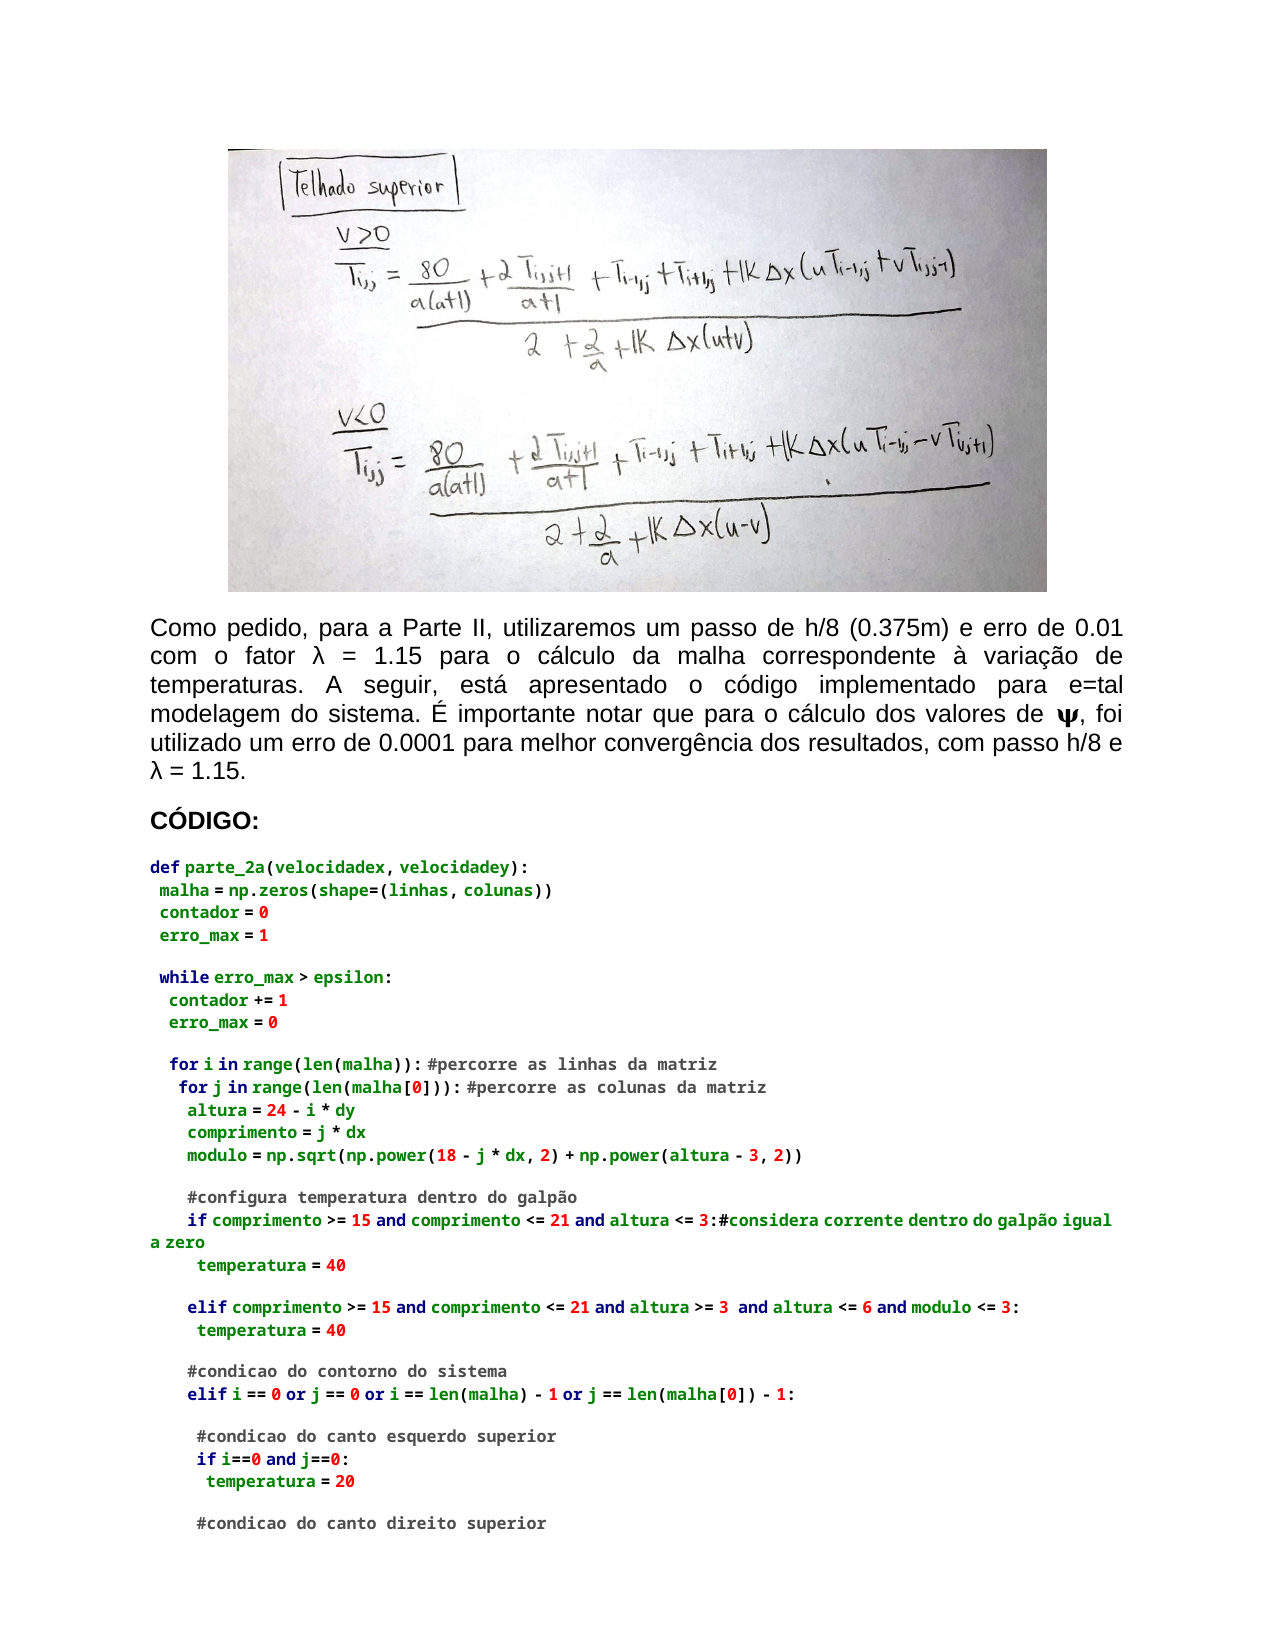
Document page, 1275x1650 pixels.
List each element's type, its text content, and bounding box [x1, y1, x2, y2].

text erro_max = 1 [150, 923, 1125, 946]
text def parte_2a(velocidadex, velocidadey): [150, 855, 1125, 878]
text for i in range(len(malha)): #percorre as linhas da matriz [150, 1053, 1125, 1075]
text contador += 1 [150, 988, 1125, 1011]
text contador = 0 [150, 901, 1125, 923]
text #configura temperatura dentro do galpão [150, 1185, 1125, 1208]
text erro_max = 0 [150, 1011, 1125, 1033]
text temperatura = 40 [150, 1253, 1125, 1276]
text while erro_max > epsilon: [150, 965, 1125, 988]
text altura = 24 - i * dy [150, 1098, 1125, 1121]
text #condicao do contorno do sistema [150, 1360, 1125, 1383]
picture [228, 149, 1047, 592]
text for j in range(len(malha[0])): #percorre as colunas da matriz [150, 1075, 1125, 1098]
text malha = np.zeros(shape=(linhas, colunas)) [150, 878, 1125, 901]
text if i==0 and j==0: [150, 1447, 1125, 1470]
text #condicao do canto direito superior [150, 1512, 1125, 1534]
text if comprimento >= 15 and comprimento <= 21 and altura <= 3:#considera corrente dentro do galpão igual a zero [150, 1208, 1125, 1253]
text CÓDIGO: [150, 806, 1125, 834]
text temperatura = 40 [150, 1318, 1125, 1341]
text comprimento = j * dx [150, 1121, 1125, 1143]
text elif i == 0 or j == 0 or i == len(malha) - 1 or j == len(malha[0]) - 1: [150, 1383, 1125, 1405]
text Como pedido, para a Parte II, utilizaremos um passo de h/8 (0.375m) e erro de 0.01 com o fator λ = 1.15 para o cálculo da malha correspondente à variação de temperaturas. A seguir, está apresentado o código implementado para e=tal modelagem do sistema. É importante notar que para o cálculo dos valores de 𝛙, foi utilizado um erro de 0.0001 para melhor convergência dos resultados, com passo h/8 e λ = 1.15. [150, 612, 1125, 785]
text modulo = np.sqrt(np.power(18 - j * dx, 2) + np.power(altura - 3, 2)) [150, 1143, 1125, 1166]
text elif comprimento >= 15 and comprimento <= 21 and altura >= 3 and altura <= 6 and modulo <= 3: [150, 1295, 1125, 1318]
text temperatura = 20 [150, 1470, 1125, 1493]
text #condicao do canto esquerdo superior [150, 1424, 1125, 1447]
